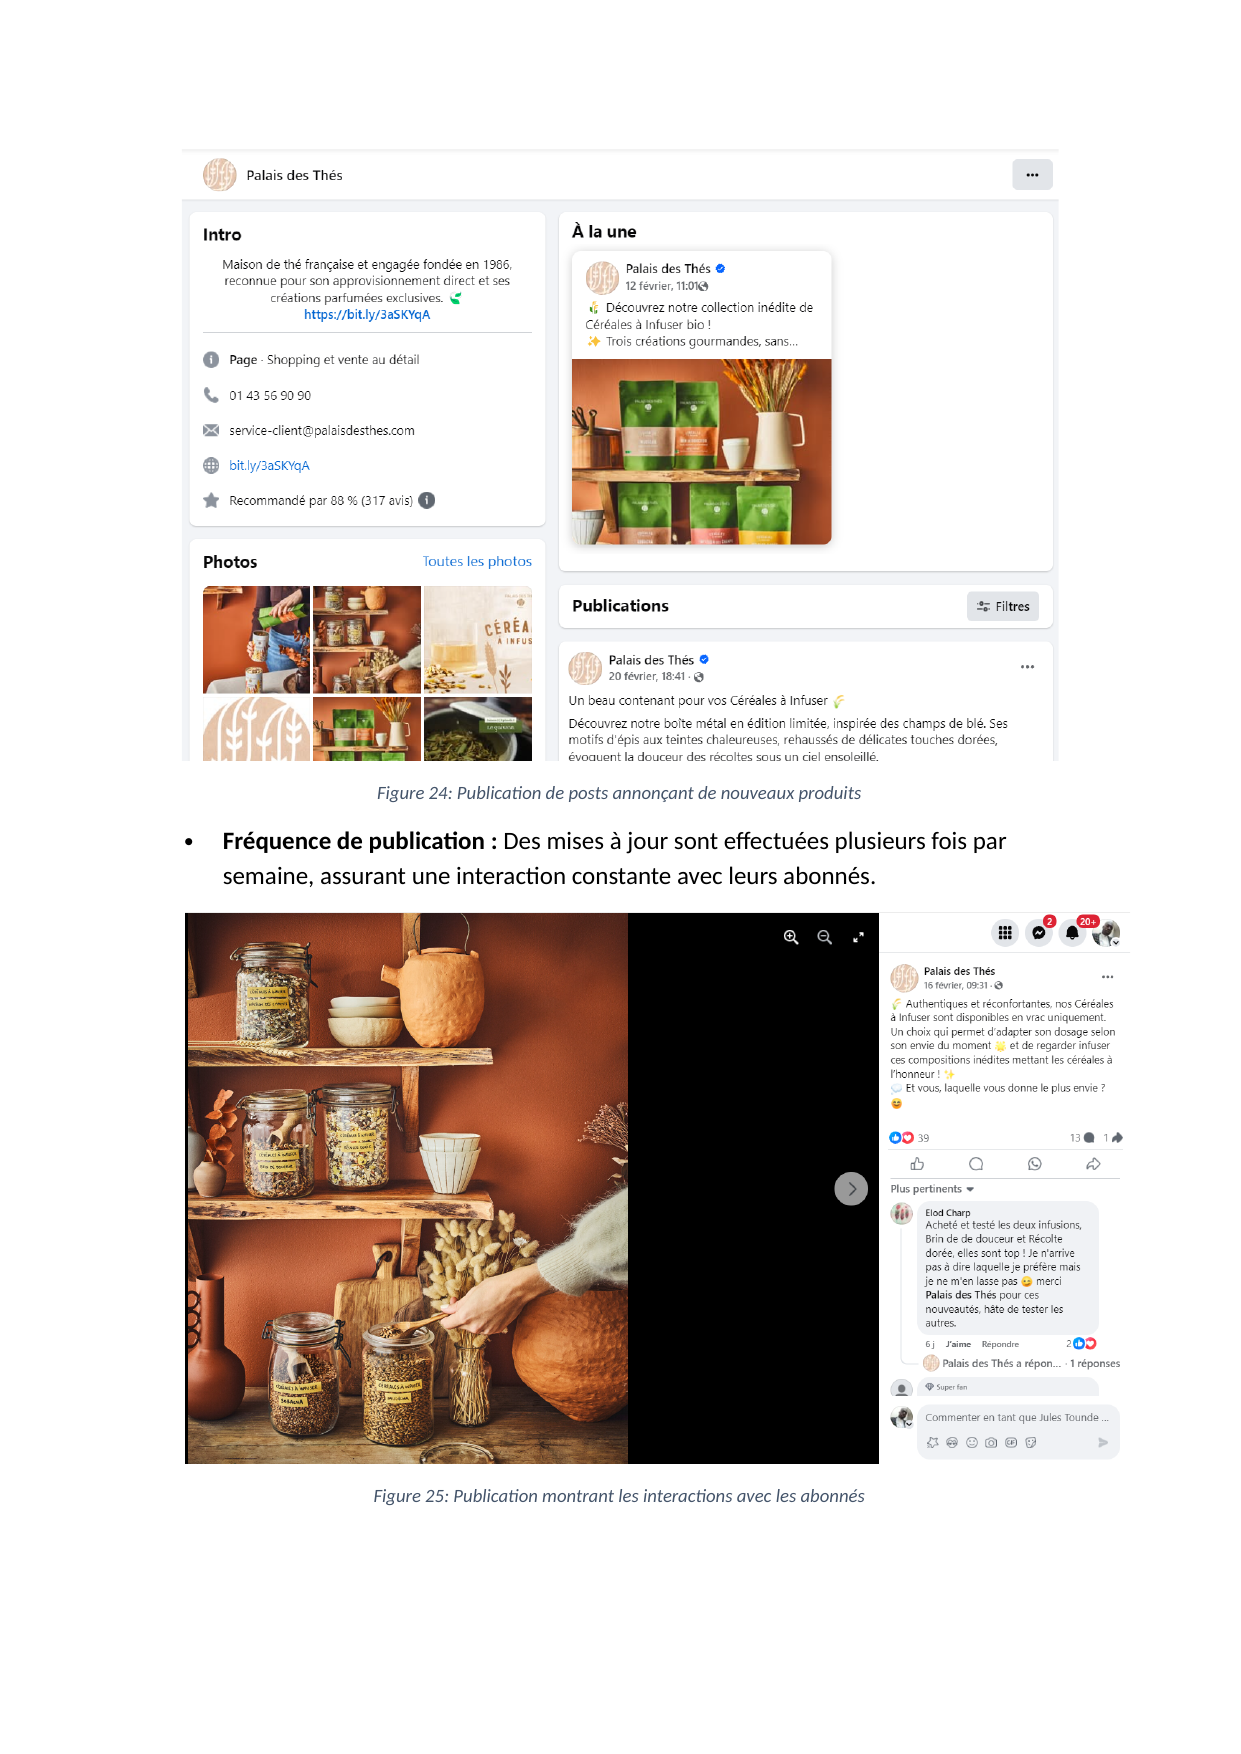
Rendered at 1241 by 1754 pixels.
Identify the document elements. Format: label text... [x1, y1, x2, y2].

list Fréquence de publication : Des mises à jour sont effectuées plusieurs fois par semaine, assurant une interaction constante avec leurs abonnés.​ [185, 825, 1093, 891]
text Figure 24: Publication de posts annonçant de nouveaux produits [148, 781, 1093, 804]
text Figure 25: Publication montrant les interactions avec les abonnés [148, 1484, 1093, 1507]
